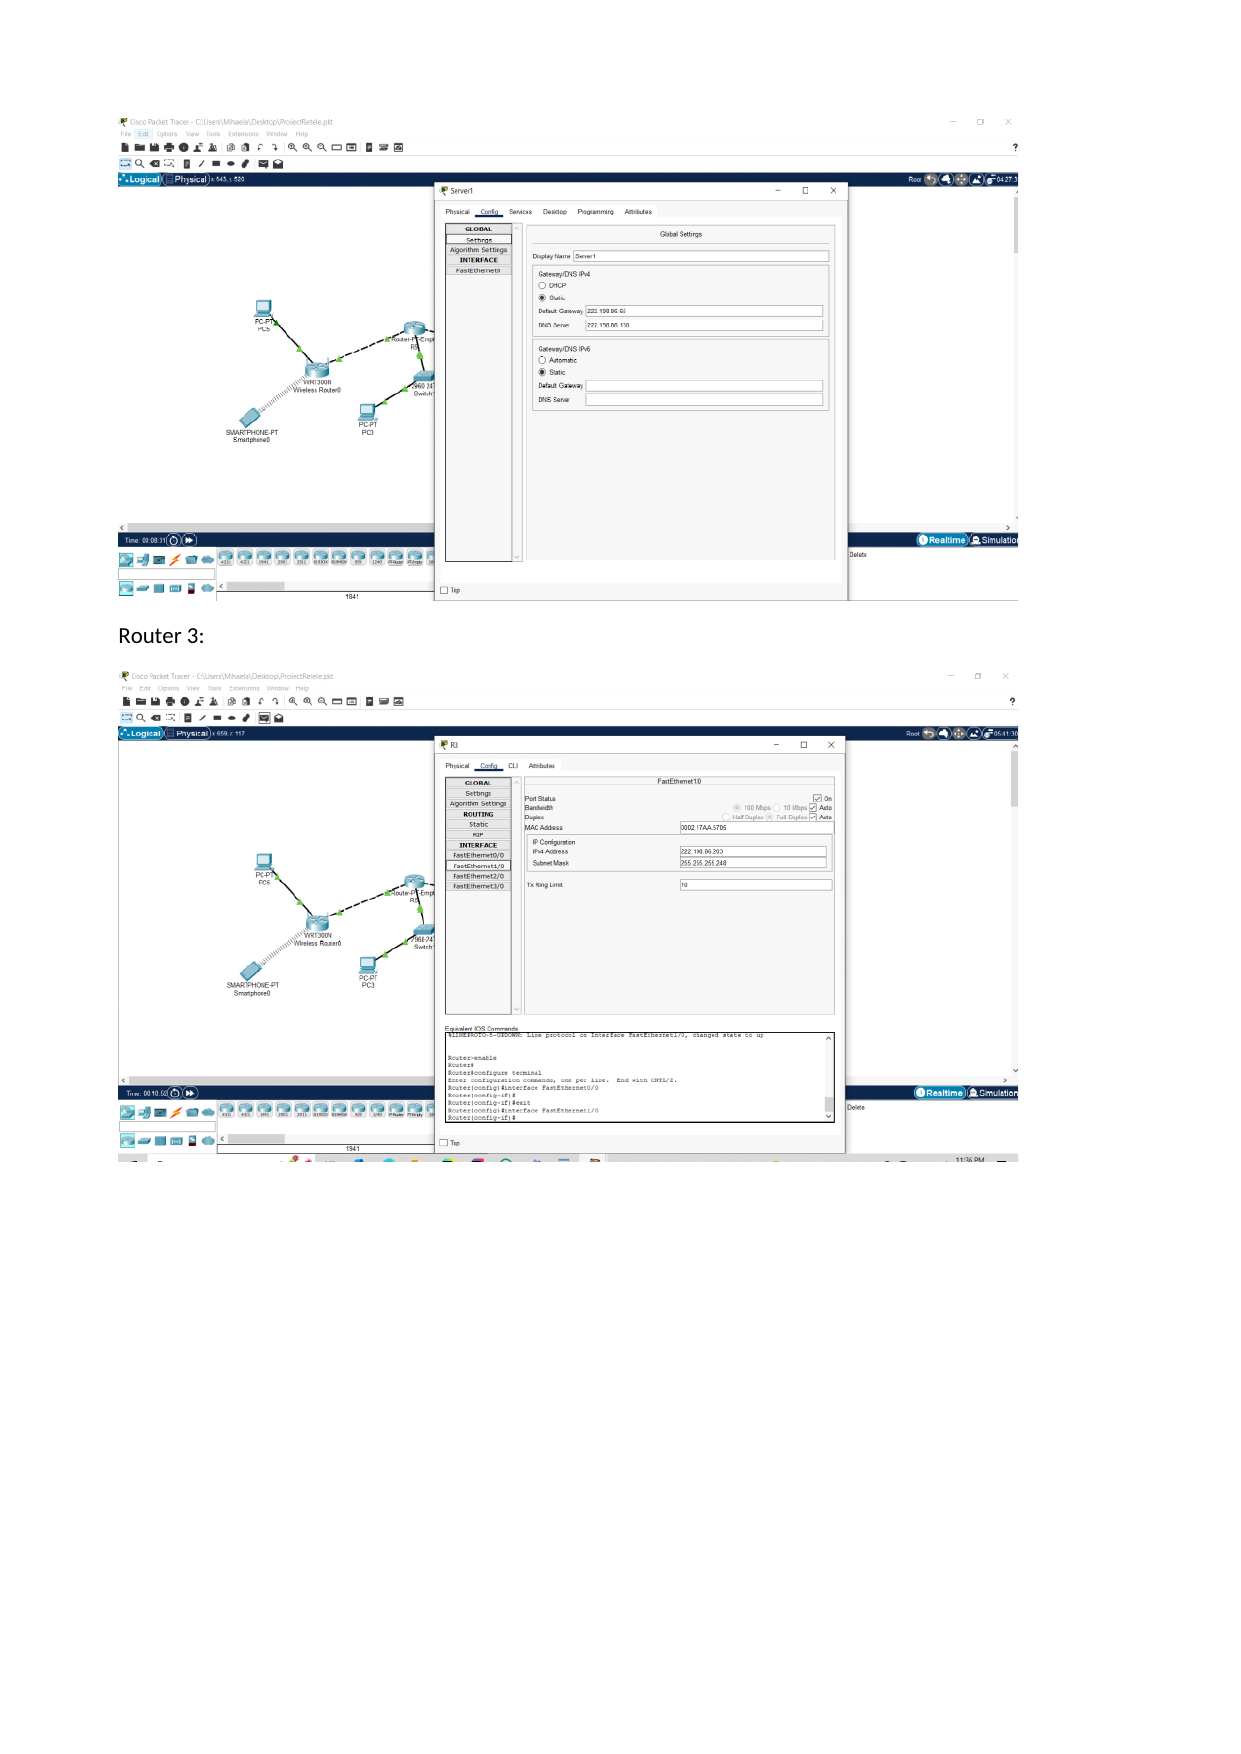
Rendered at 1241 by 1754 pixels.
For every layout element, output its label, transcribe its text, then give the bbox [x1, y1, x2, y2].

text Router 3: [118, 621, 1122, 649]
